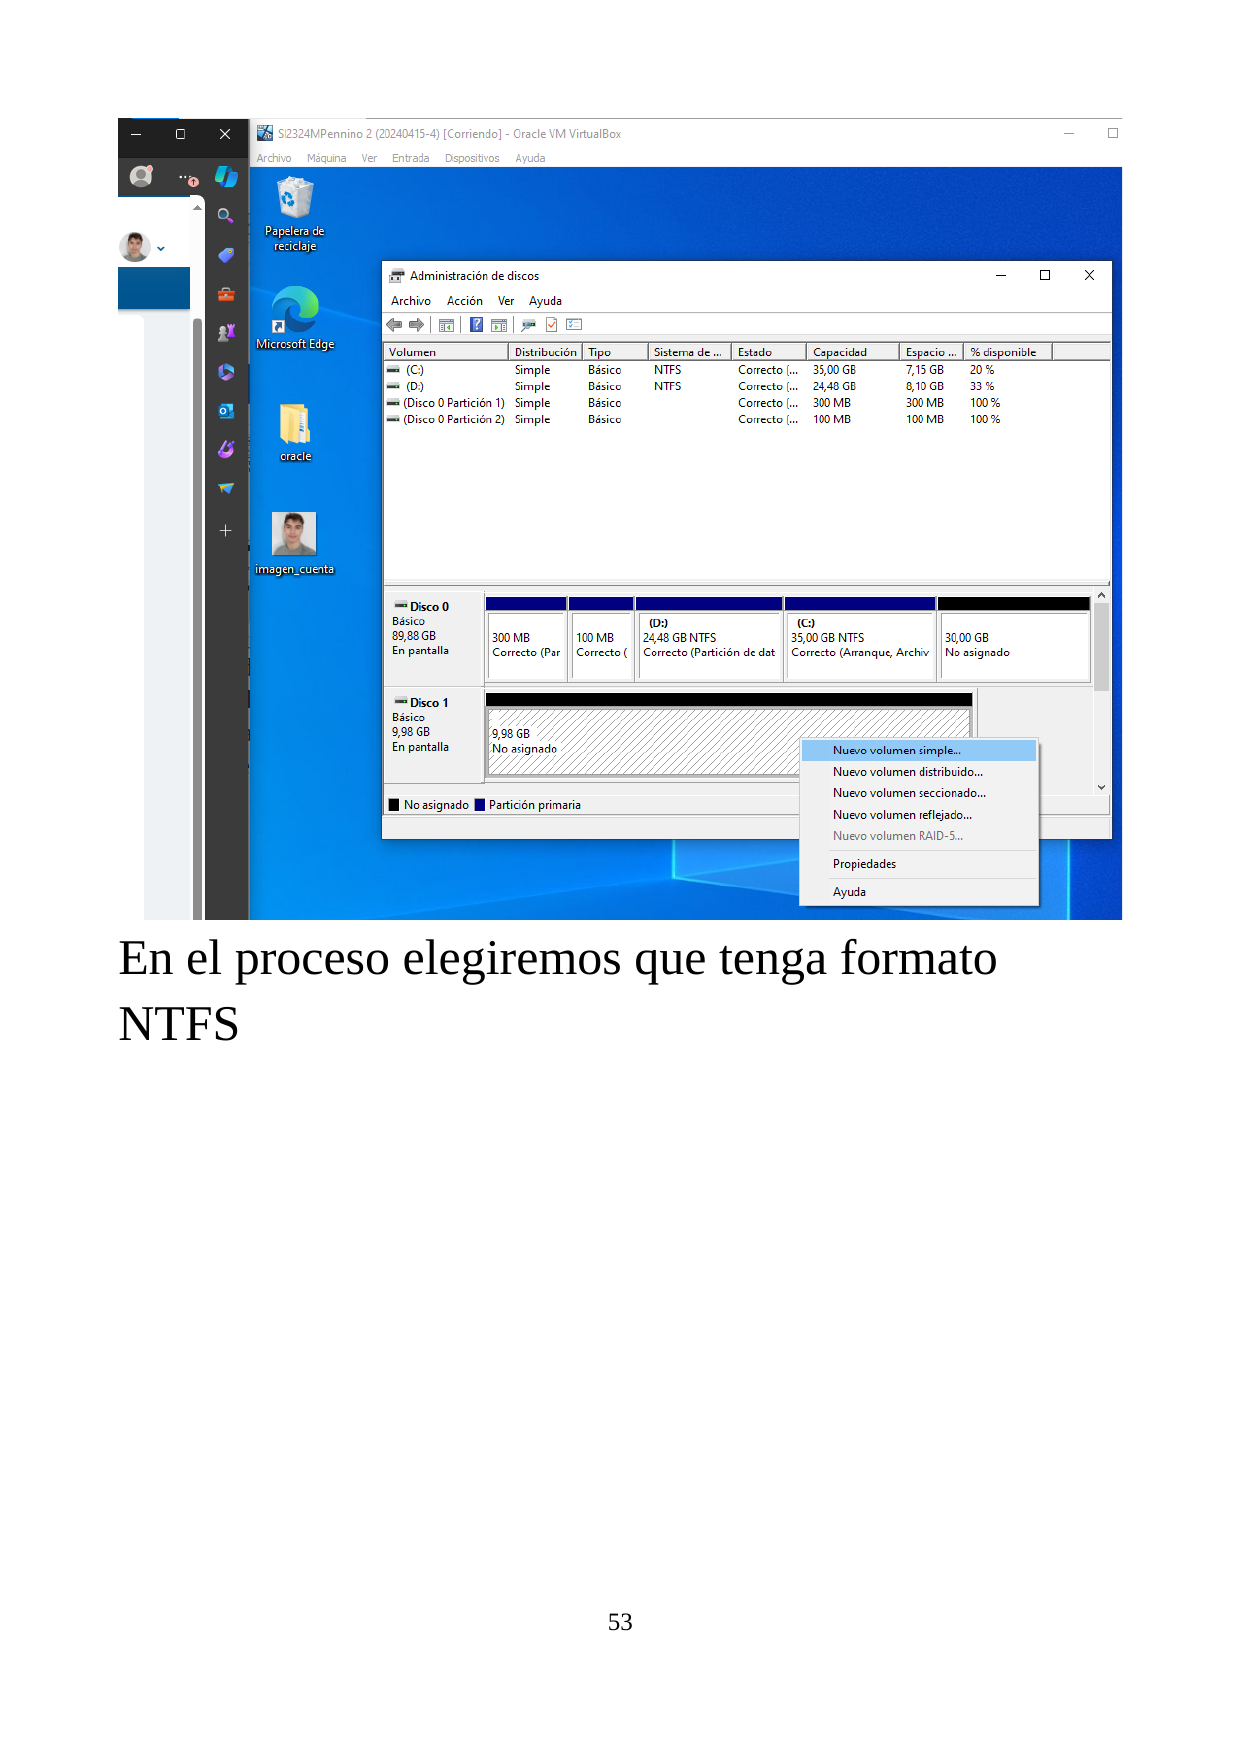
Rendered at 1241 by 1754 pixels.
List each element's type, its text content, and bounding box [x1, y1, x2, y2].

picture [118, 118, 1123, 920]
text En el proceso elegiremos que tenga formato NTFS [118, 920, 1122, 1051]
